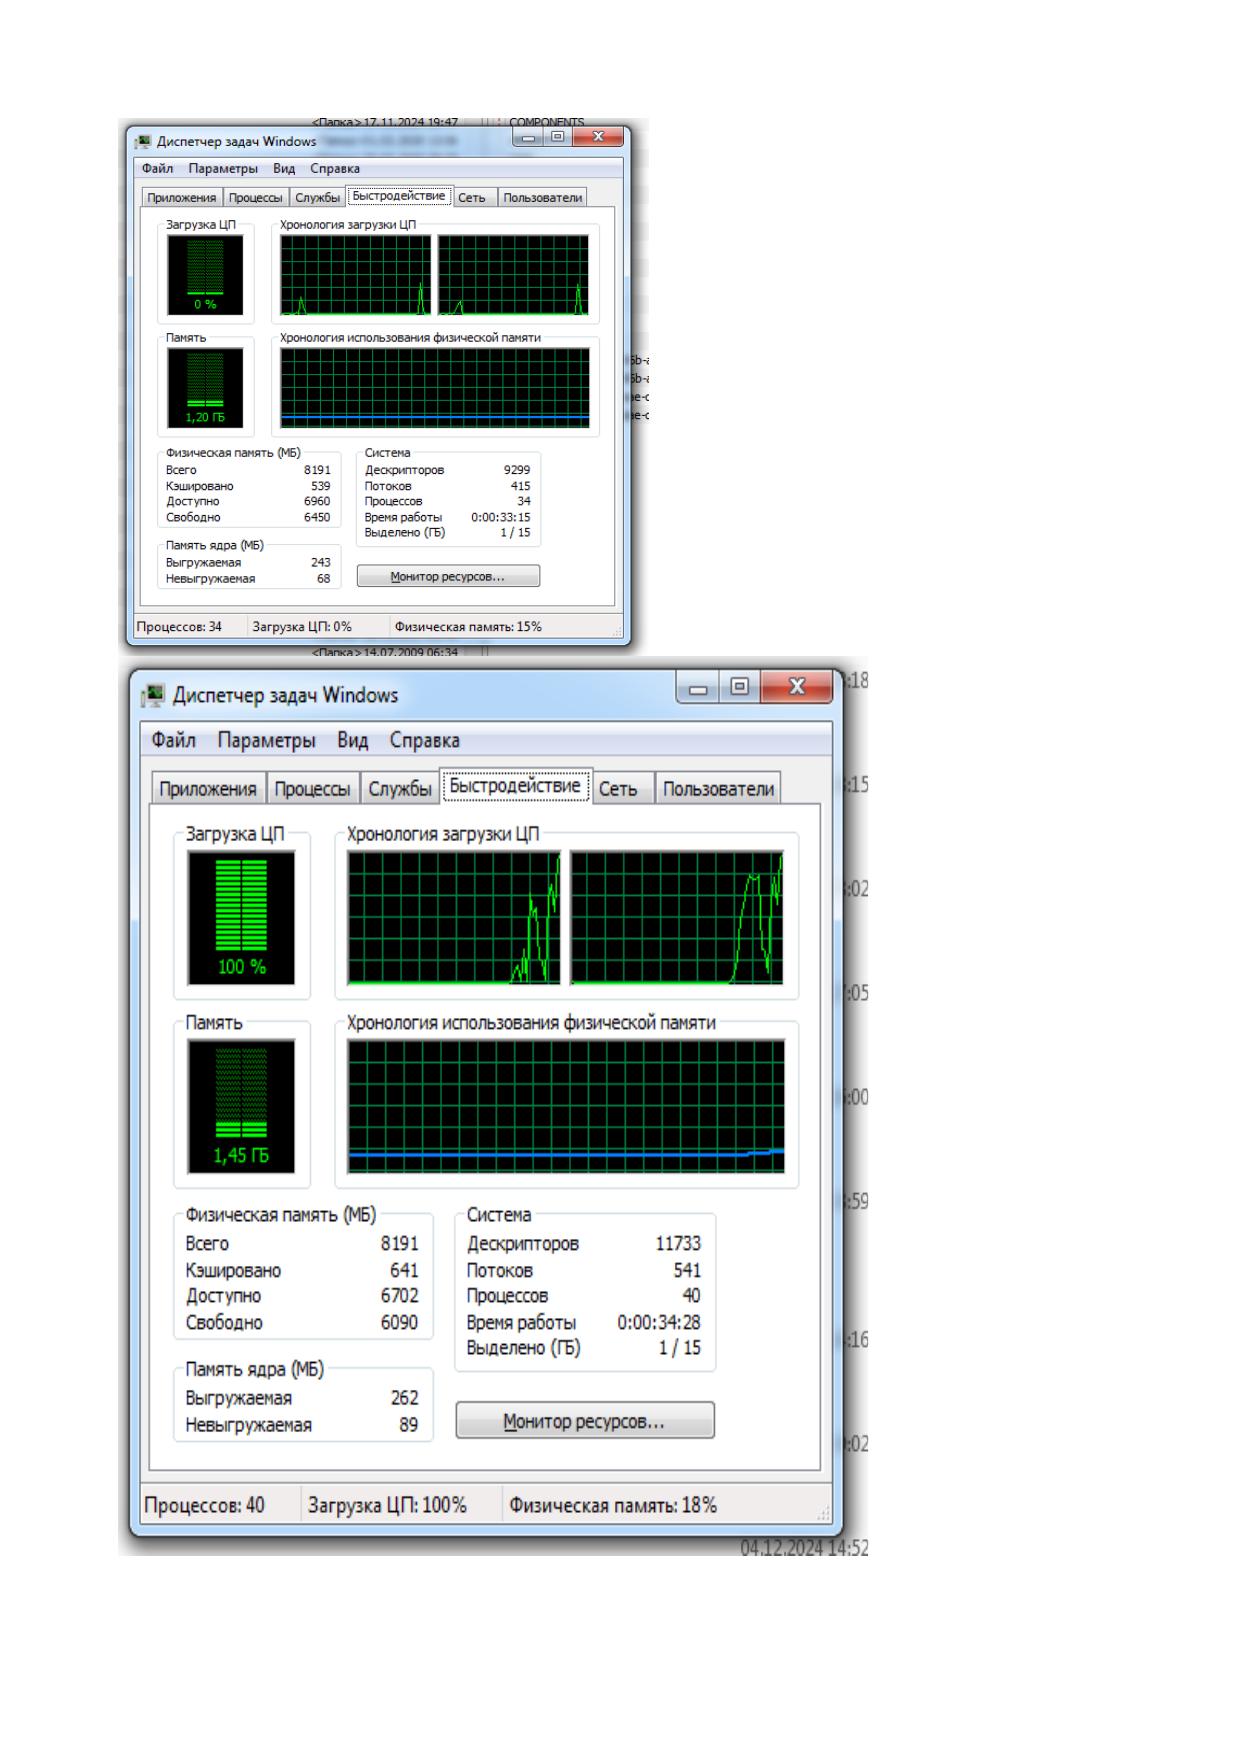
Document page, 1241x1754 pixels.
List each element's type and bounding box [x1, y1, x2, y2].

picture [118, 118, 869, 1556]
